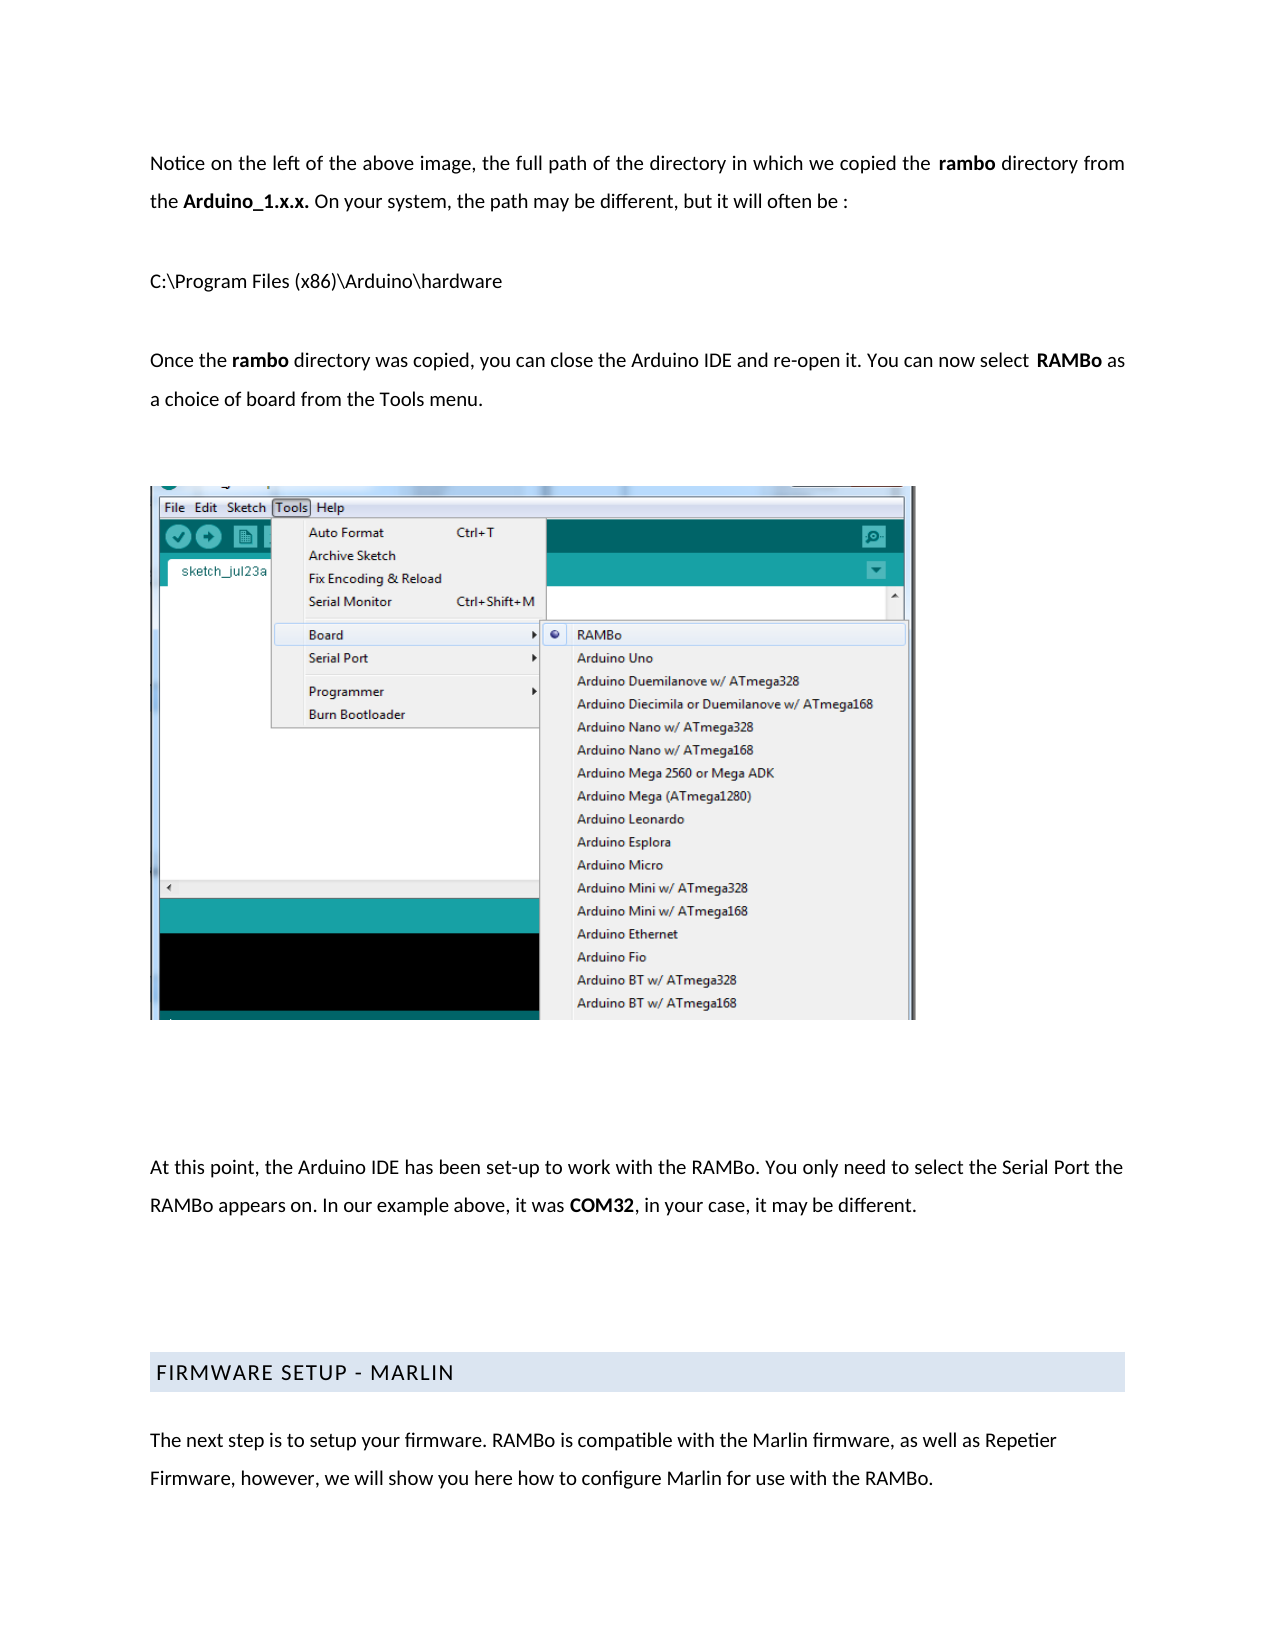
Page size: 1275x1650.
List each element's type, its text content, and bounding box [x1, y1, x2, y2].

text Notice on the left of the above image, the full path of the directory in which we copied the rambo directory from the Arduino_1.x.x. On your system, the path may be different, but it will often be : [150, 150, 1125, 213]
text Once the rambo directory was copied, you can close the Arduino IDE and re-open it. You can now select RAMBo as a choice of board from the Tools menu. [150, 348, 1125, 411]
subtitle Firmware setup - Marlin [156, 1358, 1119, 1386]
text C:\Program Files (x86)\Arduino\hardware [150, 268, 1125, 293]
text At this point, the Arduino IDE has been set-up to work with the RAMBo. You only need to select the Serial Port the RAMBo appears on. In our example above, it was COM32, in your case, it may be different. [150, 1154, 1125, 1217]
text The next step is to setup your firmware. RAMBo is compatible with the Marlin firmware, as well as Repetier Firmware, however, we will show you here how to configure Marlin for use with the RAMBo. [150, 1427, 1125, 1491]
